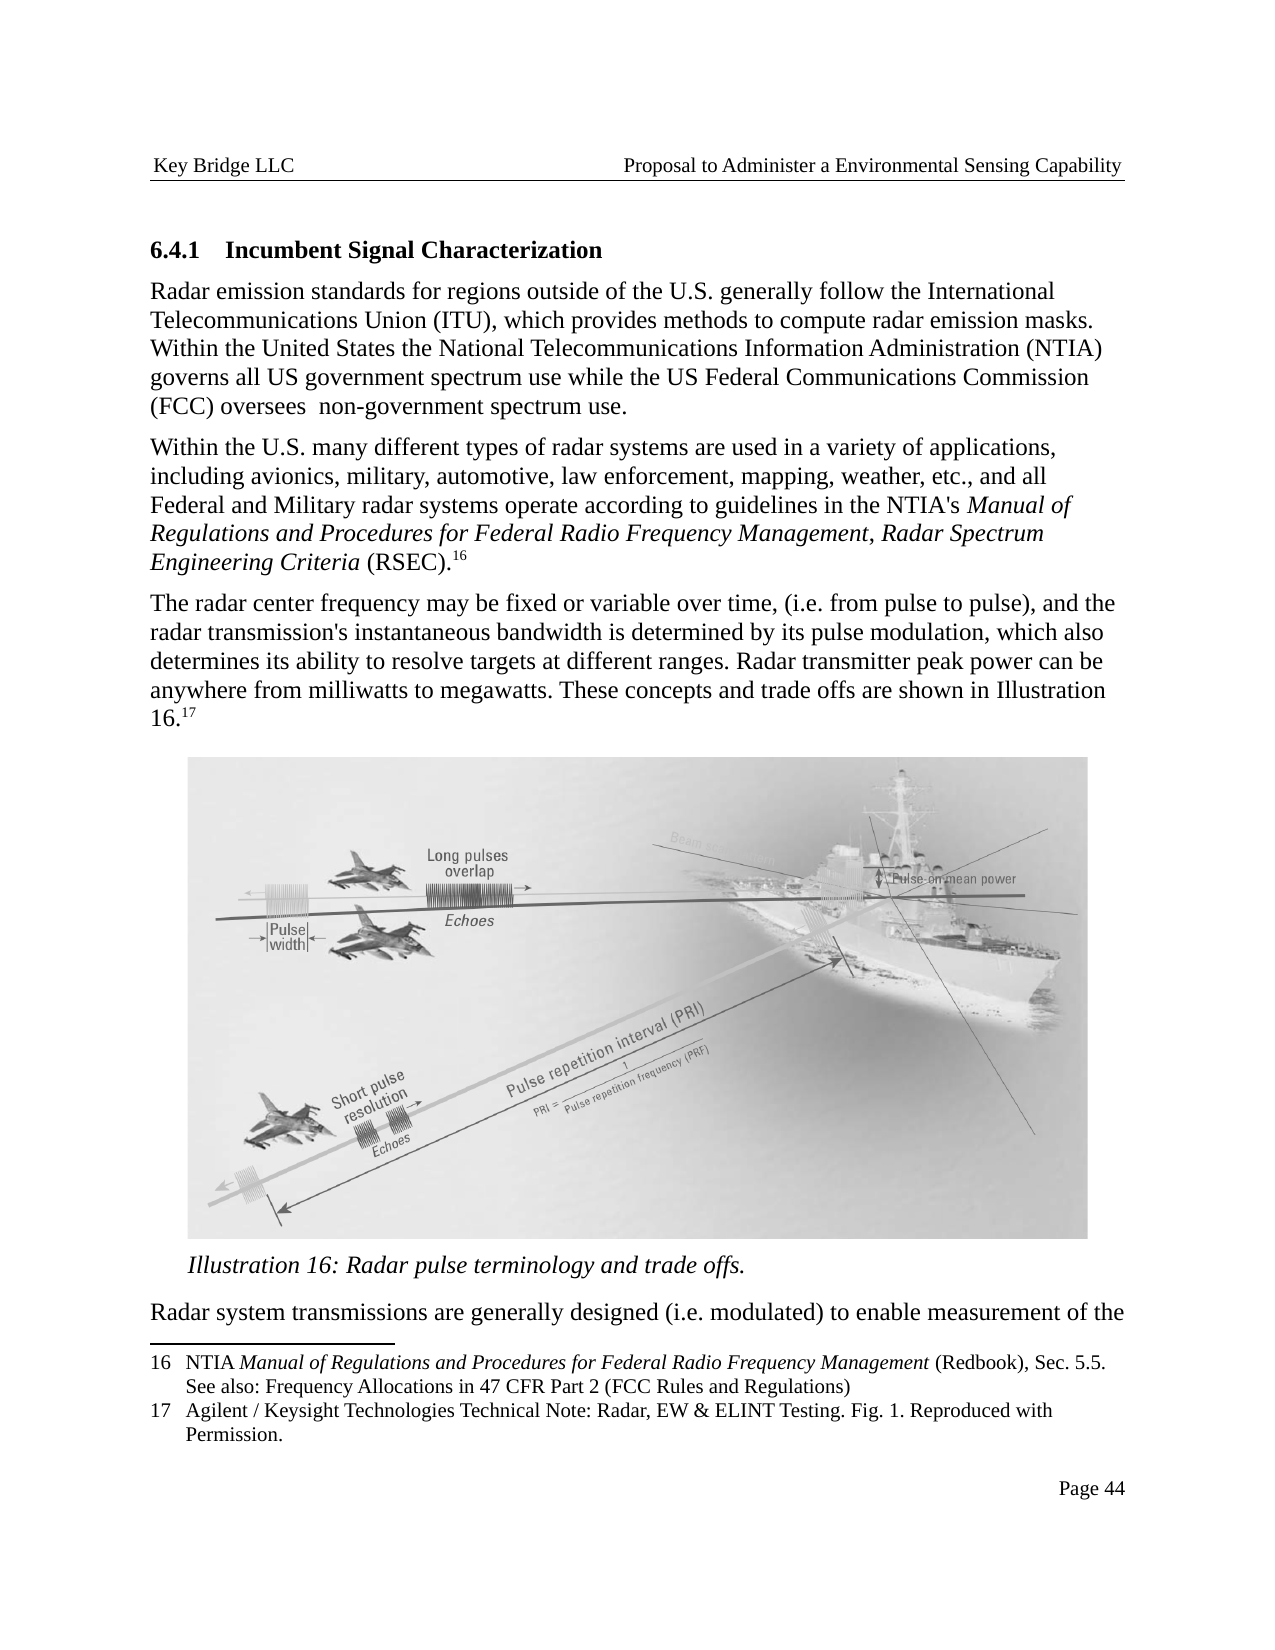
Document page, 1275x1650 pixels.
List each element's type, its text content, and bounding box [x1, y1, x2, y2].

subtitle Incumbent Signal Characterization [150, 235, 1125, 263]
text NTIA Manual of Regulations and Procedures for Federal Radio Frequency Management (Redbook), Sec. 5.5. See also: Frequency Allocations in 47 CFR Part 2 (FCC Rules and Regulations) [150, 1350, 1125, 1398]
text The radar center frequency may be fixed or variable over time, (i.e. from pulse to pulse), and the radar transmission's instantaneous bandwidth is determined by its pulse modulation, which also determines its ability to resolve targets at different ranges. Radar transmitter peak power can be anywhere from milliwatts to megawatts. These concepts and trade offs are shown in Illustration 16. [150, 588, 1125, 732]
text Illustration 16: Radar pulse terminology and trade offs. [187, 1239, 1087, 1279]
text Radar emission standards for regions outside of the U.S. generally follow the International Telecommunications Union (ITU), which provides methods to compute radar emission masks. Within the United States the National Telecommunications Information Administration (NTIA) governs all US government spectrum use while the US Federal Communications Commission (FCC) oversees non-government spectrum use. [150, 276, 1125, 420]
text Radar system transmissions are generally designed (i.e. modulated) to enable measurement of the [150, 745, 1125, 1326]
text Within the U.S. many different types of radar systems are used in a variety of applications, including avionics, military, automotive, law enforcement, mapping, weather, etc., and all Federal and Military radar systems operate according to guidelines in the NTIA's Manual of Regulations and Procedures for Federal Radio Frequency Management, Radar Spectrum Engineering Criteria (RSEC). [150, 432, 1125, 576]
text Agilent / Keysight Technologies Technical Note: Radar, EW & ELINT Testing. Fig. 1. Reproduced with Permission. [150, 1398, 1125, 1446]
picture [187, 757, 1088, 1239]
